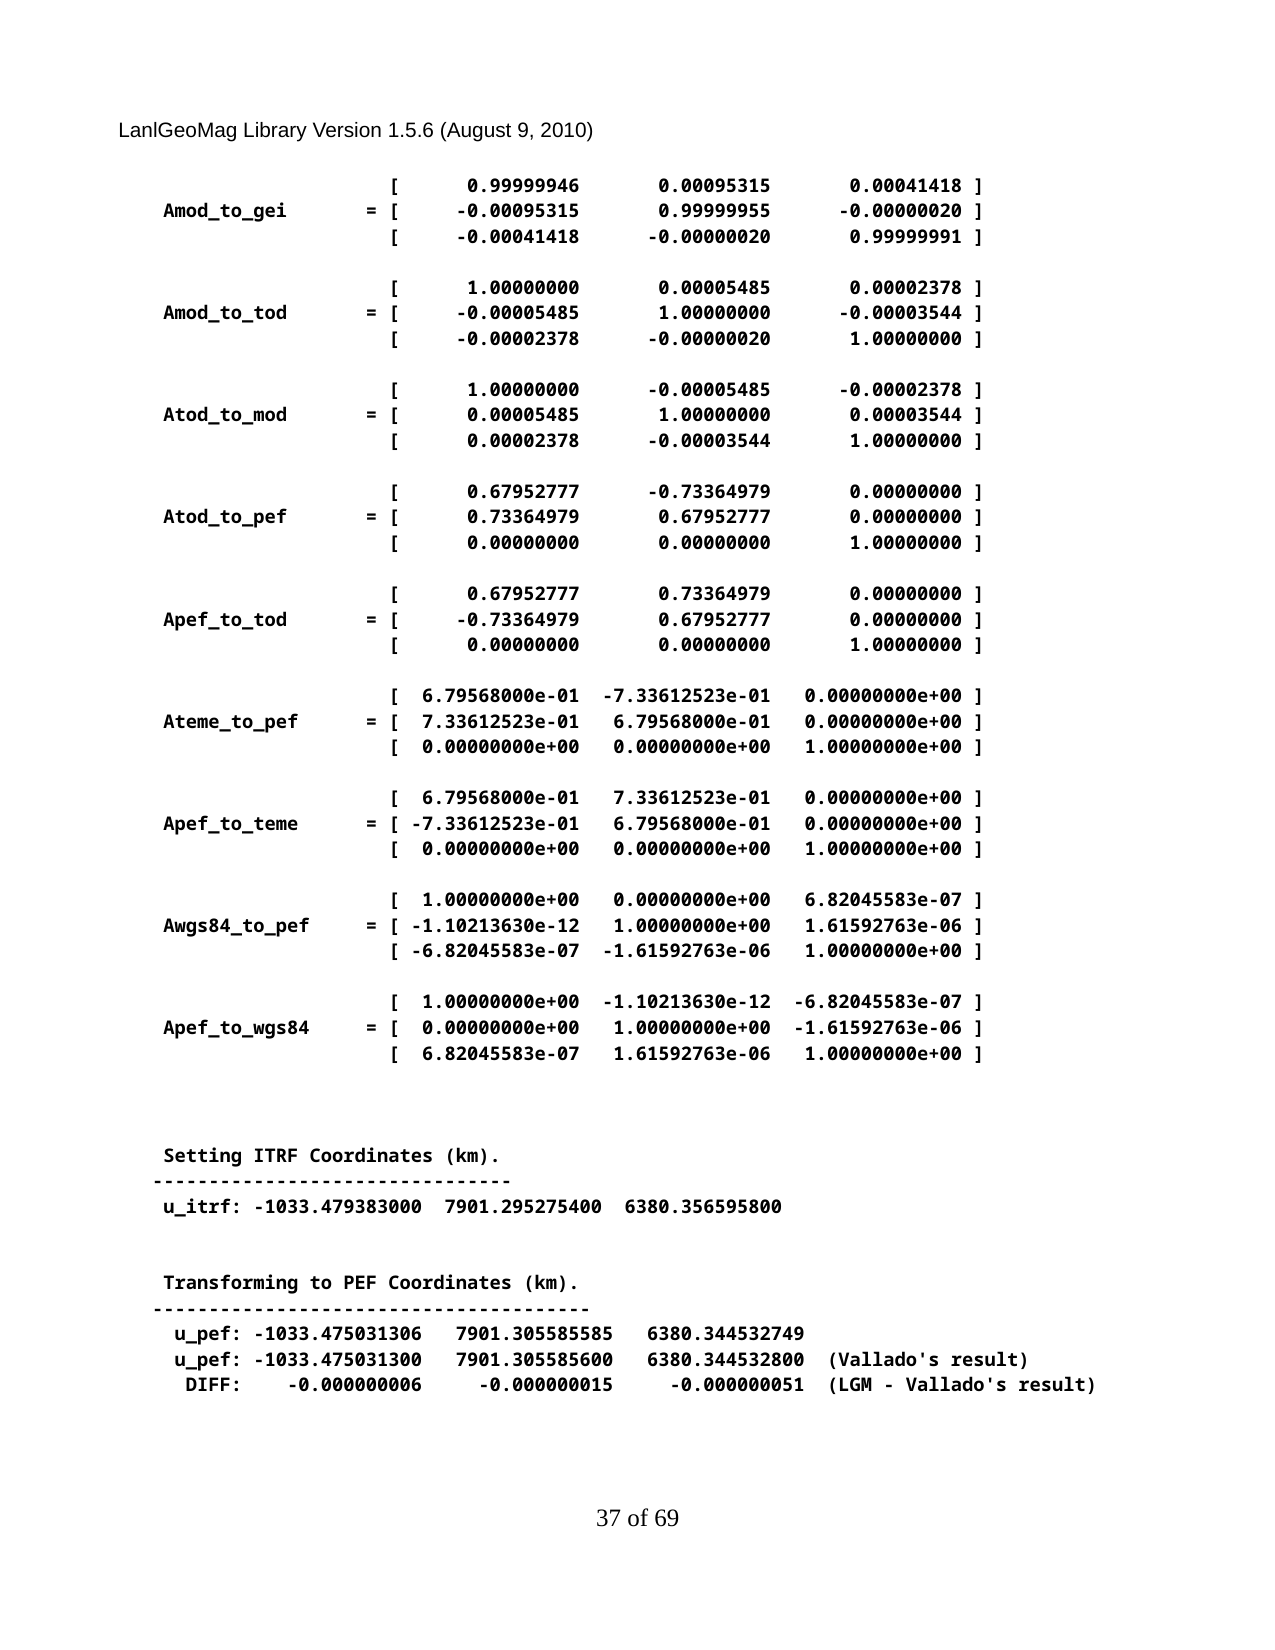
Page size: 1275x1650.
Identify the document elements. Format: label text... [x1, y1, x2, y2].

text [ 0.99999946 0.00095315 0.00041418 ] [118, 172, 1157, 198]
text [ 1.00000000e+00 0.00000000e+00 6.82045583e-07 ] [118, 887, 1157, 912]
text [ 0.00000000 0.00000000 1.00000000 ] [118, 529, 1157, 555]
text [ 0.00000000 0.00000000 1.00000000 ] [118, 631, 1157, 657]
text Atod_to_mod = [ 0.00005485 1.00000000 0.00003544 ] [118, 402, 1157, 427]
text Ateme_to_pef = [ 7.33612523e-01 6.79568000e-01 0.00000000e+00 ] [118, 708, 1157, 733]
text DIFF: -0.000000006 -0.000000015 -0.000000051 (LGM - Vallado's result) [118, 1372, 1157, 1397]
text [ -0.00041418 -0.00000020 0.99999991 ] [118, 223, 1157, 249]
text u_pef: -1033.475031306 7901.305585585 6380.344532749 [118, 1321, 1157, 1346]
text [ 6.79568000e-01 -7.33612523e-01 0.00000000e+00 ] [118, 682, 1157, 708]
text [ -6.82045583e-07 -1.61592763e-06 1.00000000e+00 ] [118, 938, 1157, 963]
text [ 0.67952777 0.73364979 0.00000000 ] [118, 580, 1157, 606]
text Setting ITRF Coordinates (km). [118, 1142, 1157, 1167]
text [ 1.00000000 -0.00005485 -0.00002378 ] [118, 376, 1157, 402]
text Apef_to_wgs84 = [ 0.00000000e+00 1.00000000e+00 -1.61592763e-06 ] [118, 1014, 1157, 1040]
text -------------------------------- [118, 1167, 1157, 1193]
text u_pef: -1033.475031300 7901.305585600 6380.344532800 (Vallado's result) [118, 1346, 1157, 1372]
text [ 0.00000000e+00 0.00000000e+00 1.00000000e+00 ] [118, 836, 1157, 861]
text [ 6.79568000e-01 7.33612523e-01 0.00000000e+00 ] [118, 784, 1157, 810]
text [ 1.00000000 0.00005485 0.00002378 ] [118, 274, 1157, 300]
text --------------------------------------- [118, 1295, 1157, 1321]
text [ 0.67952777 -0.73364979 0.00000000 ] [118, 478, 1157, 504]
text u_itrf: -1033.479383000 7901.295275400 6380.356595800 [118, 1193, 1157, 1218]
text Apef_to_teme = [ -7.33612523e-01 6.79568000e-01 0.00000000e+00 ] [118, 810, 1157, 836]
text [ 6.82045583e-07 1.61592763e-06 1.00000000e+00 ] [118, 1040, 1157, 1065]
text Amod_to_tod = [ -0.00005485 1.00000000 -0.00003544 ] [118, 300, 1157, 325]
text Amod_to_gei = [ -0.00095315 0.99999955 -0.00000020 ] [118, 198, 1157, 223]
text [ 0.00000000e+00 0.00000000e+00 1.00000000e+00 ] [118, 733, 1157, 759]
text [ 0.00002378 -0.00003544 1.00000000 ] [118, 427, 1157, 453]
text [ -0.00002378 -0.00000020 1.00000000 ] [118, 325, 1157, 351]
text Awgs84_to_pef = [ -1.10213630e-12 1.00000000e+00 1.61592763e-06 ] [118, 912, 1157, 938]
text Transforming to PEF Coordinates (km). [118, 1269, 1157, 1295]
text [ 1.00000000e+00 -1.10213630e-12 -6.82045583e-07 ] [118, 989, 1157, 1014]
text Apef_to_tod = [ -0.73364979 0.67952777 0.00000000 ] [118, 606, 1157, 631]
text Atod_to_pef = [ 0.73364979 0.67952777 0.00000000 ] [118, 504, 1157, 529]
